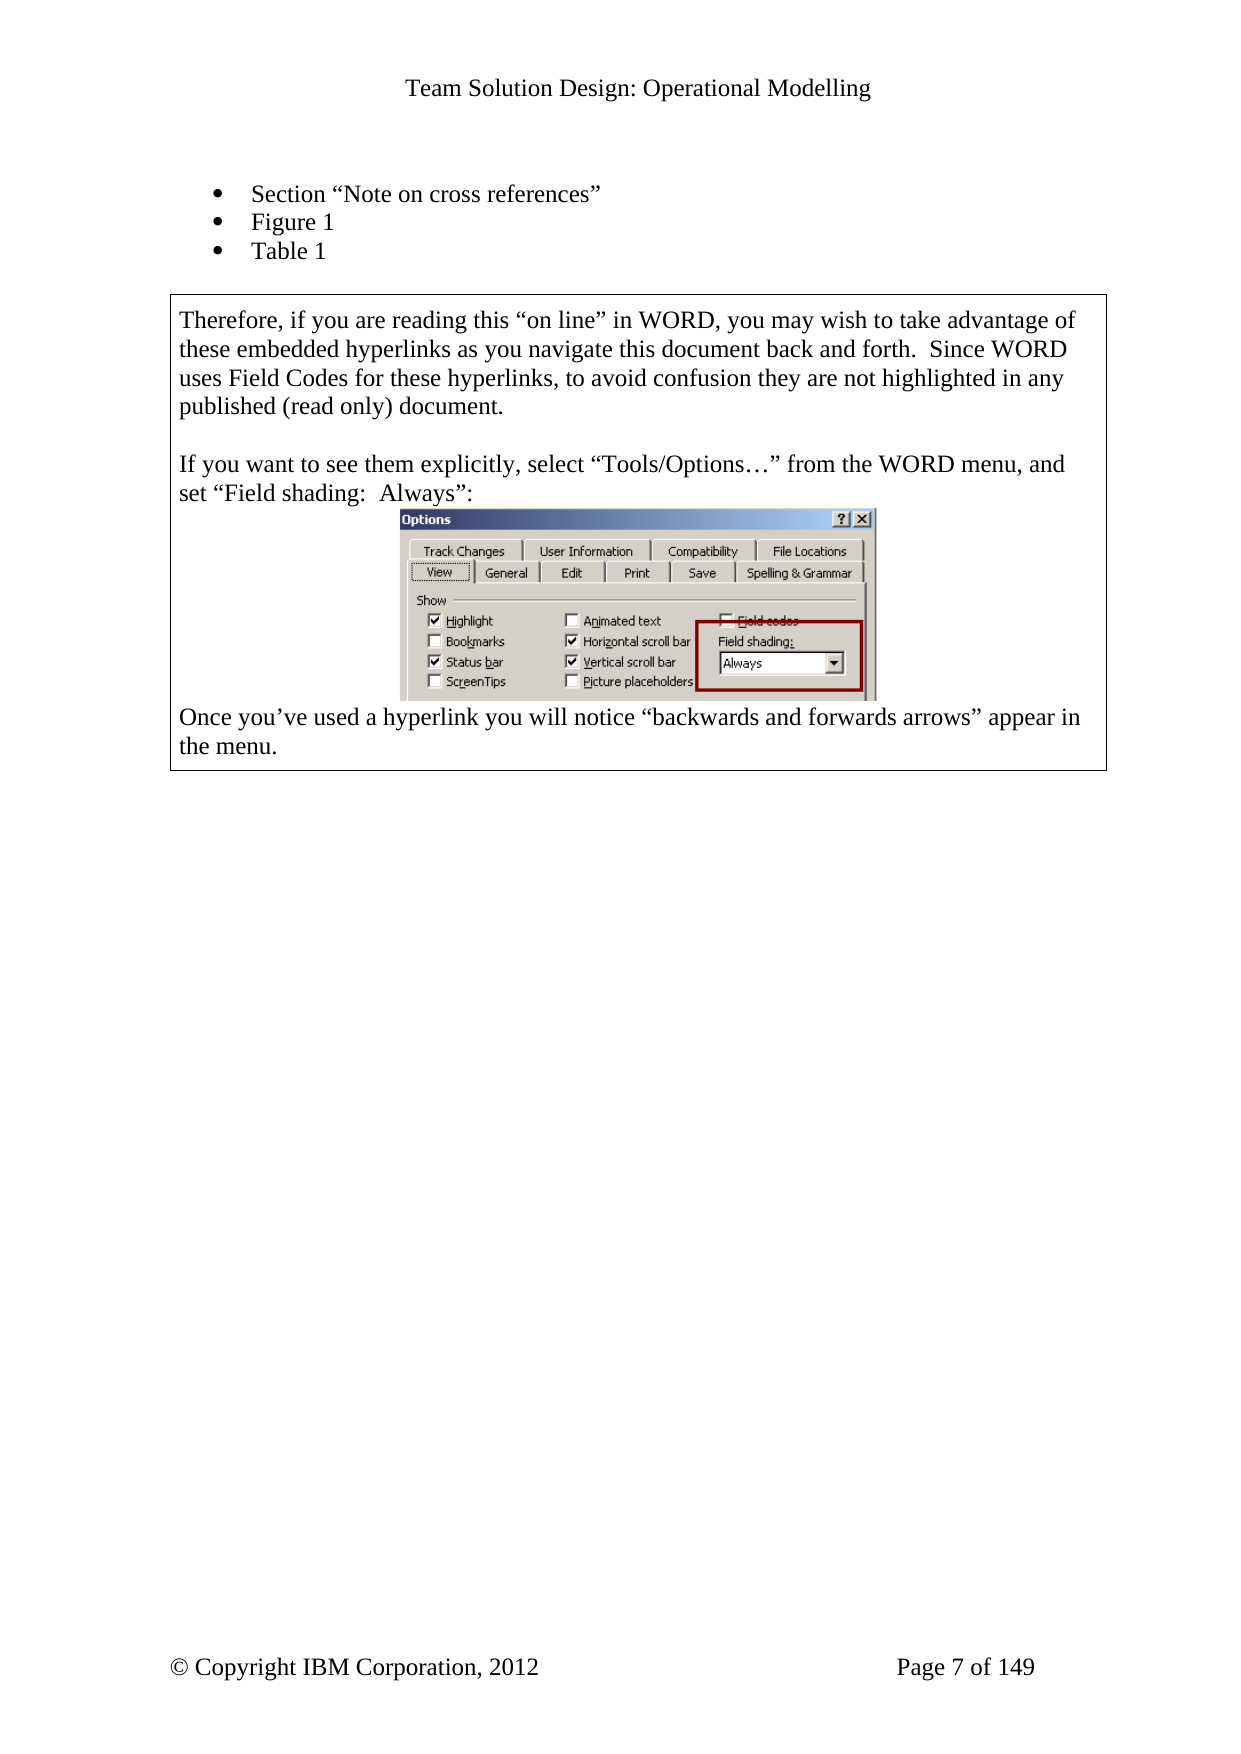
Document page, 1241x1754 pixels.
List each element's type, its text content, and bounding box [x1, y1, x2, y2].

picture [399, 508, 877, 701]
text If you want to see them explicitly, select “Tools/Options…” from the WORD menu, and set “Field shading: Always”: [171, 437, 1106, 506]
list Table 1 [213, 236, 1107, 265]
list Figure 1 [213, 207, 1107, 236]
text Therefore, if you are reading this “on line” in WORD, you may wish to take advantage of these embedded hyperlinks as you navigate this document back and forth. Since WORD uses Field Codes for these hyperlinks, to avoid confusion they are not highlighted in any published (read only) document. [171, 295, 1106, 420]
text Once you’ve used a hyperlink you will notice “backwards and forwards arrows” appear in the menu. [171, 691, 1106, 770]
list Section “Note on cross references” [213, 179, 1107, 207]
